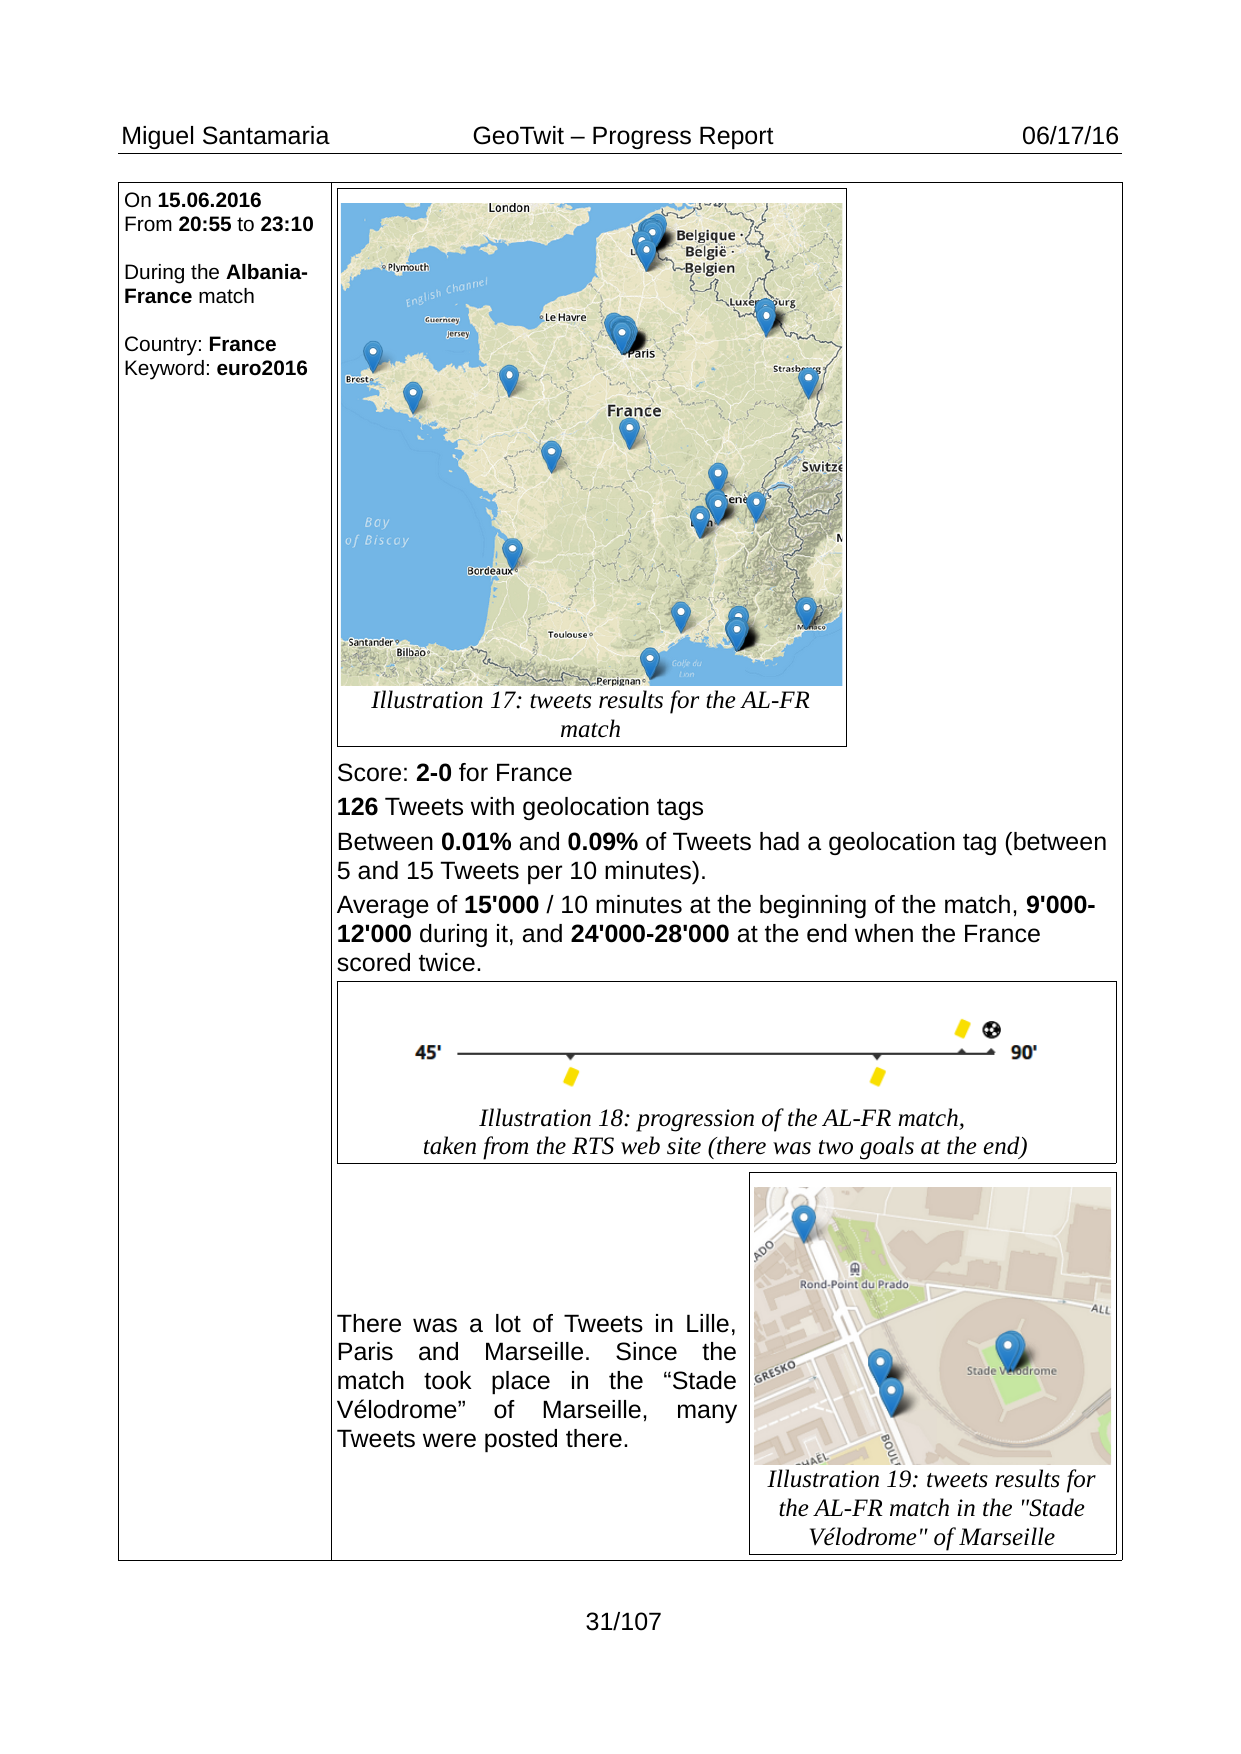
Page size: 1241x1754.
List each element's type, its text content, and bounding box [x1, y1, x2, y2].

table_cell Score: 2-0 for France 126 Tweets with geolocation tags Between 0.01% and 0.09% of Tweets had a geolocation tag (between 5 and 15 Tweets per 10 minutes). Average of 15'000 / 10 minutes at the beginning of the match, 9'000-12'000 during it, and 24'000-28'000 at the end when the France scored twice. There was a lot of Tweets in Lille, Paris and Marseille. Since the match took place in the “Stade Vélodrome” of Marseille, many Tweets were posted there. [332, 183, 1122, 1560]
picture [402, 996, 1051, 1103]
picture [754, 1187, 1112, 1465]
table_cell On 15.06.2016 From 20:55 to 23:10 During the Albania-France match Country: France Keyword: euro2016 [119, 183, 331, 1560]
picture [340, 203, 843, 686]
